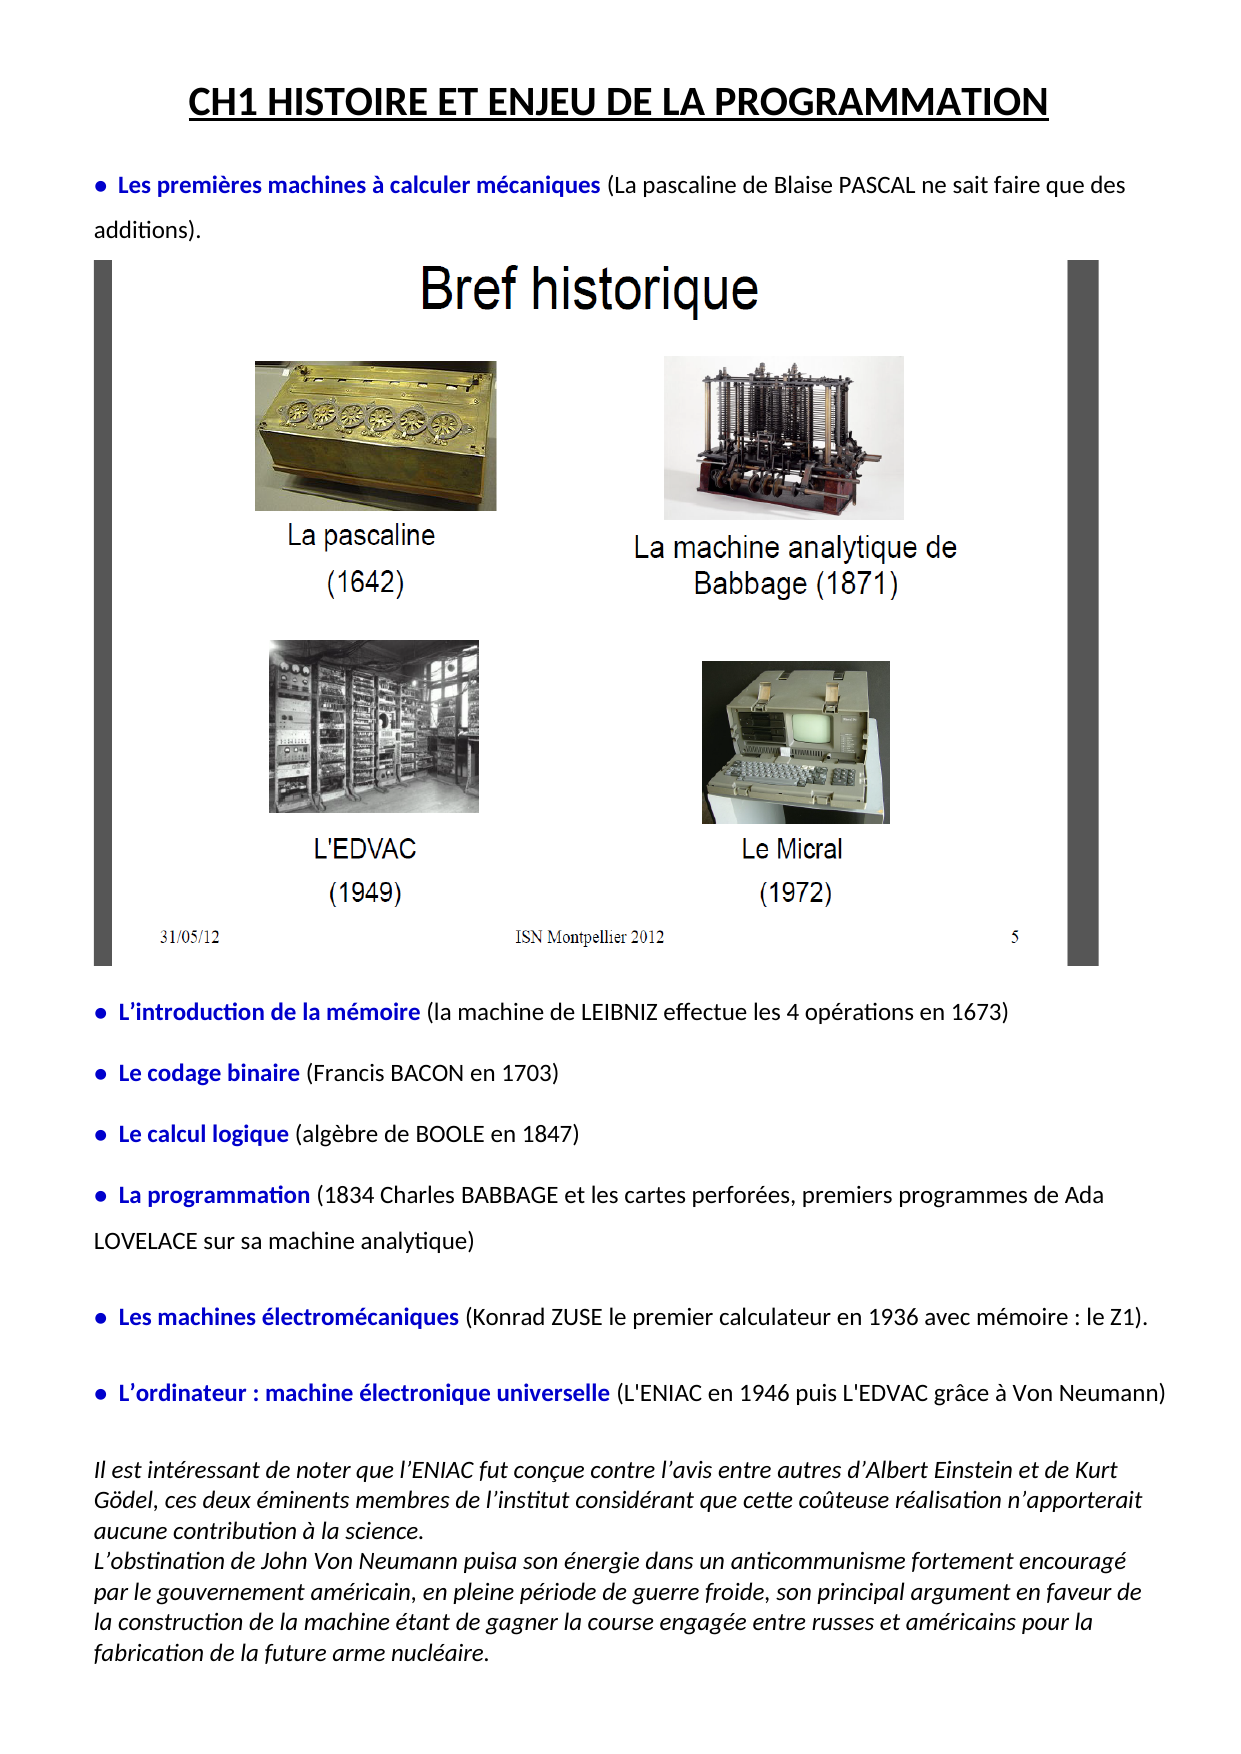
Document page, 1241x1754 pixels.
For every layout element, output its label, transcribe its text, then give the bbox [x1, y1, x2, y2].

text ● L’ordinateur : machine électronique universelle (L'ENIAC en 1946 puis L'EDVAC grâce à Von Neumann) [94, 1378, 1179, 1408]
text L’obstination de John Von Neumann puisa son énergie dans un anticommunisme fortement encouragé par le gouvernement américain, en pleine période de guerre froide, son principal argument en faveur de la construction de la machine étant de gagner la course engagée entre russes et américains pour la fabrication de la future arme nucléaire. [94, 1545, 1144, 1667]
picture [93, 260, 1099, 966]
text Il est intéressant de noter que l’ENIAC fut conçue contre l’avis entre autres d’Albert Einstein et de Kurt Gödel, ces deux éminents membres de l’institut considérant que cette coûteuse réalisation n’apporterait aucune contribution à la science. [94, 1454, 1144, 1545]
text ● La programmation (1834 Charles Babbage et les cartes perforées, premiers programmes de Ada LOVELACE sur sa machine analytique) [94, 1179, 1144, 1256]
text ● Les premières machines à calculer mécaniques (La pascaline de Blaise PASCAL ne sait faire que des additions). [94, 169, 1144, 245]
text ● Le codage binaire (Francis BACON en 1703) [94, 1057, 1144, 1088]
subtitle Ch1 Histoire et enjeu de la programmation [94, 75, 1144, 126]
text ● Les machines électromécaniques (Konrad Zuse le premier calculateur en 1936 avec mémoire : le Z1). [94, 1301, 1172, 1332]
text ● L’introduction de la mémoire (la machine de LEIBNIZ effectue les 4 opérations en 1673) [94, 996, 1144, 1027]
text ● Le calcul logique (algèbre de Boole en 1847) [94, 1118, 1144, 1149]
